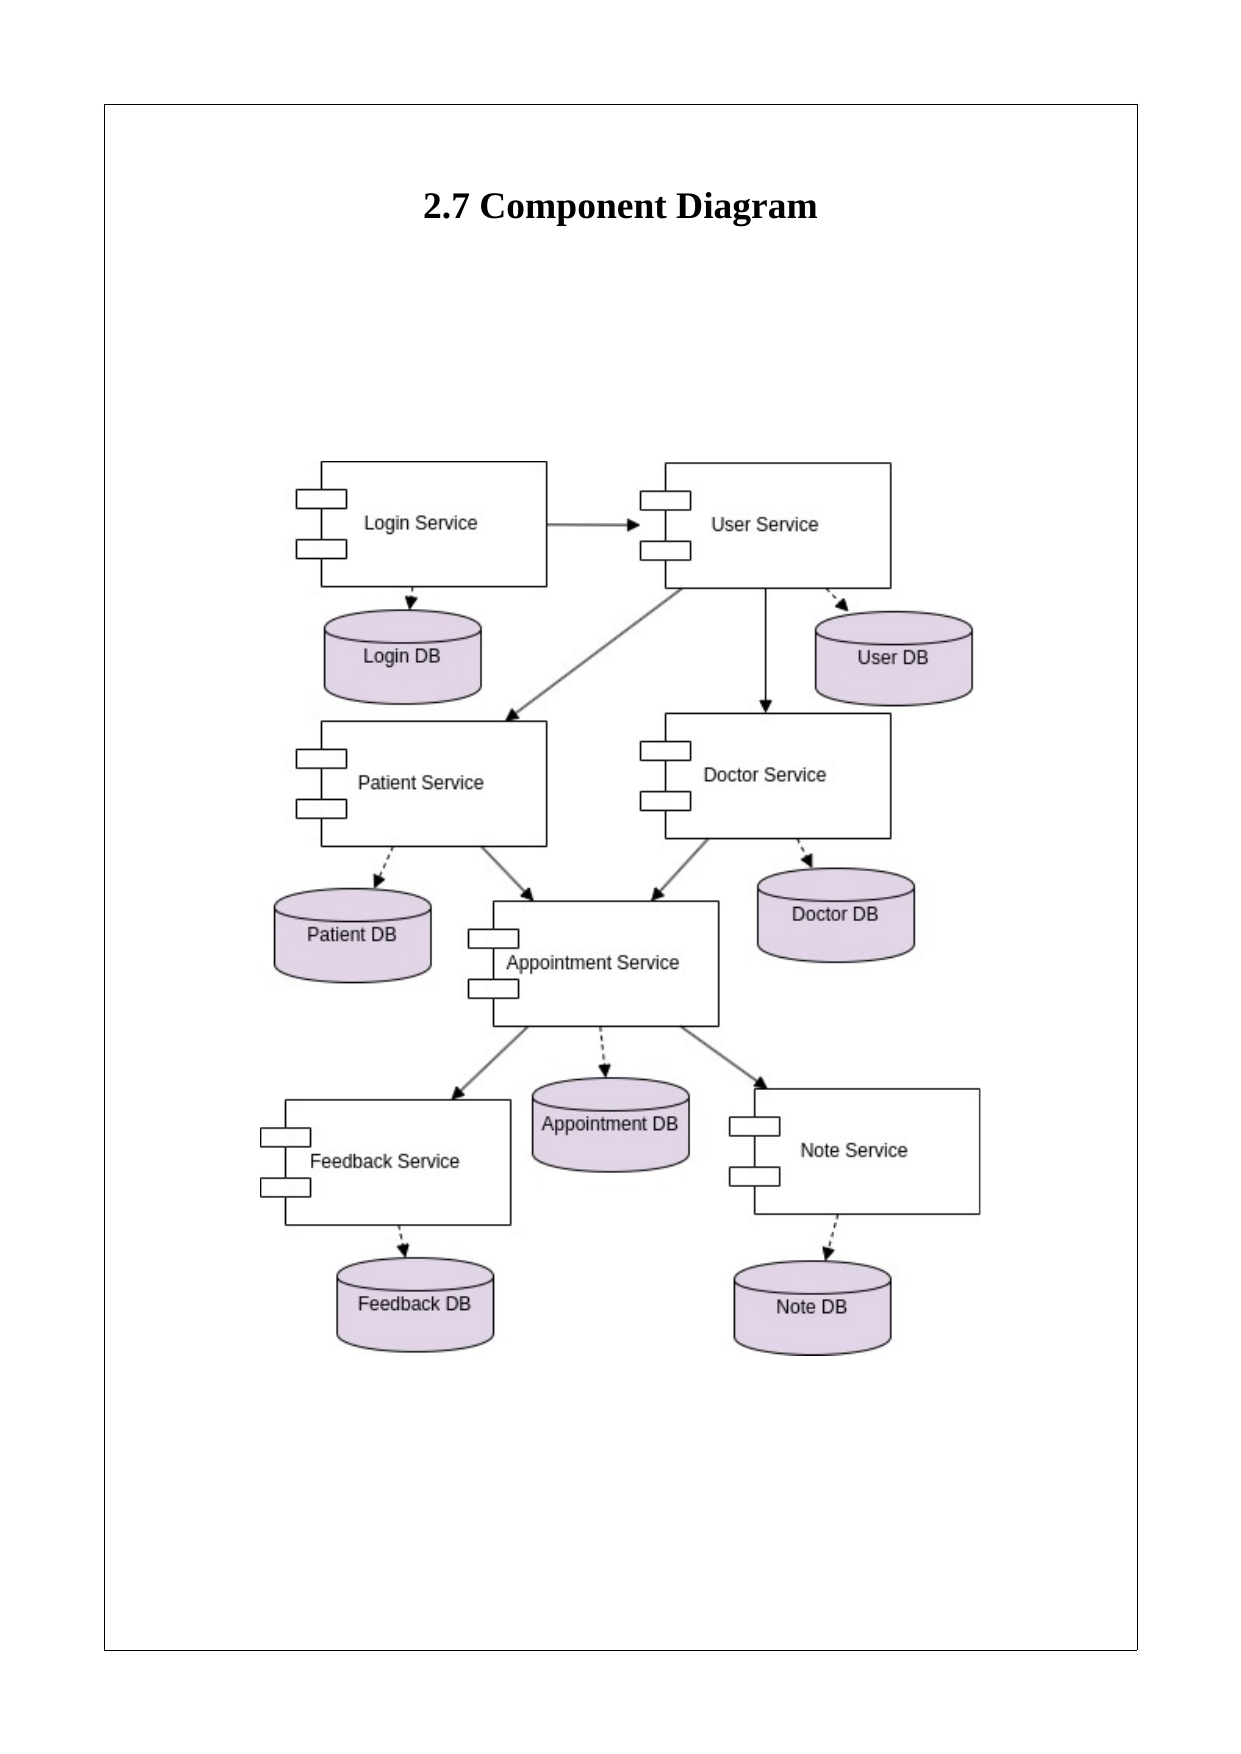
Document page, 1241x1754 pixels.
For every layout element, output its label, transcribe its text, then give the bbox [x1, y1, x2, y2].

picture [260, 461, 981, 1356]
text 2.7 Component Diagram [110, 183, 1131, 226]
